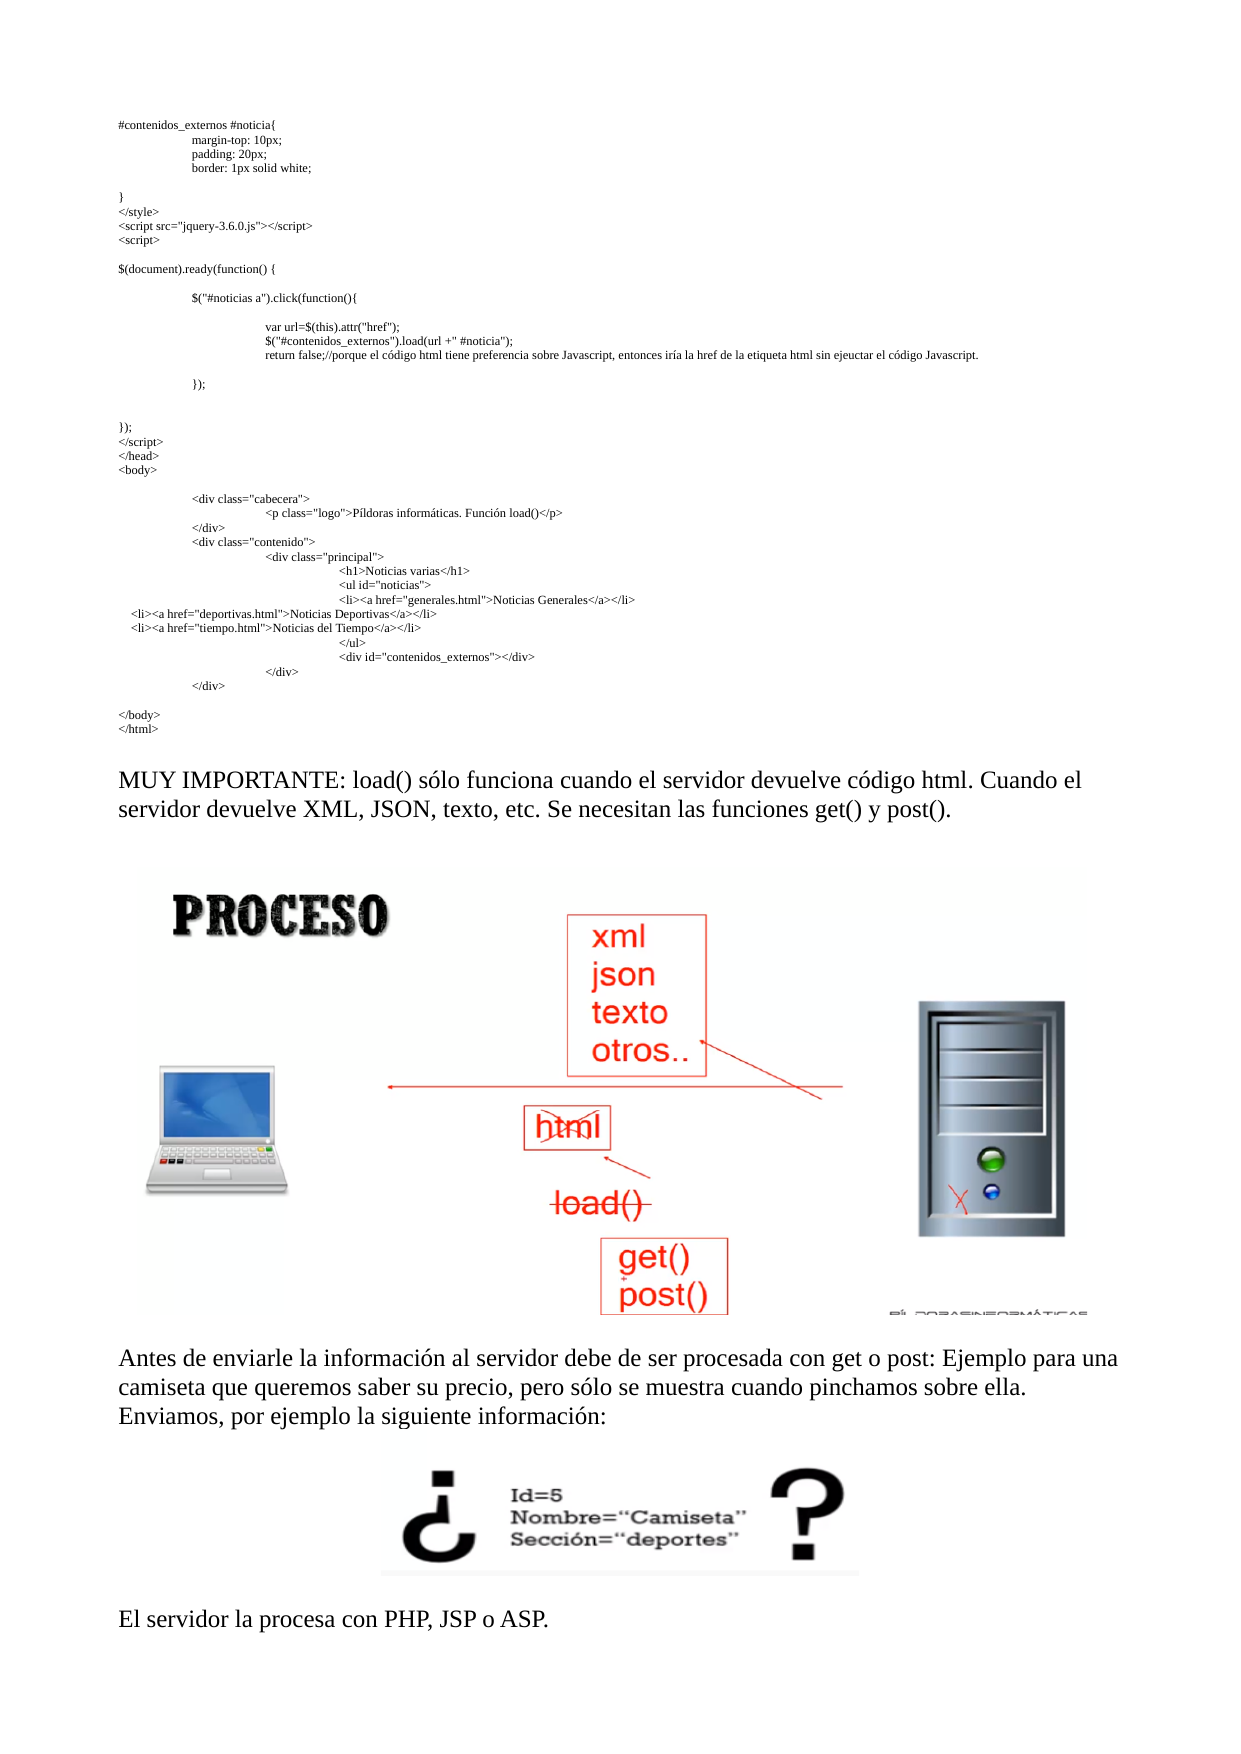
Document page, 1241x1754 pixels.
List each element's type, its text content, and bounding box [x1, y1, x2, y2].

text </body> [118, 707, 1122, 722]
text </head> [118, 449, 1122, 463]
text } [118, 190, 1122, 204]
text <div class="contenido"> [118, 535, 1122, 549]
text <li><a href="tiempo.html">Noticias del Tiempo</a></li> [118, 621, 1122, 636]
text <ul id="noticias"> [118, 578, 1122, 592]
picture [380, 1429, 860, 1576]
text #contenidos_externos #noticia{ [118, 118, 1122, 132]
text <p class="logo">Píldoras informáticas. Función load()</p> [118, 506, 1122, 521]
text }); [118, 420, 1122, 434]
text border: 1px solid white; [118, 161, 1122, 176]
text <div class="cabecera"> [118, 492, 1122, 506]
text </div> [118, 679, 1122, 693]
text <h1>Noticias varias</h1> [118, 564, 1122, 578]
text MUY IMPORTANTE: load() sólo funciona cuando el servidor devuelve código html. Cuando el servidor devuelve XML, JSON, texto, etc. Se necesitan las funciones get() y post(). [118, 765, 1122, 822]
text <script> [118, 233, 1122, 247]
text </div> [118, 521, 1122, 535]
text </ul> [118, 636, 1122, 650]
text </html> [118, 722, 1122, 736]
text </script> [118, 434, 1122, 449]
text margin-top: 10px; [118, 132, 1122, 147]
text $("#contenidos_externos").load(url +" #noticia"); [118, 334, 1122, 348]
text <body> [118, 463, 1122, 477]
text return false;//porque el código html tiene preferencia sobre Javascript, entonces iría la href de la etiqueta html sin ejeuctar el código Javascript. [118, 348, 1122, 362]
text <script src="jquery-3.6.0.js"></script> [118, 219, 1122, 233]
text <div id="contenidos_externos"></div> [118, 650, 1122, 664]
text <div class="principal"> [118, 549, 1122, 564]
text }); [118, 377, 1122, 391]
text El servidor la procesa con PHP, JSP o ASP. [118, 1604, 1122, 1633]
text padding: 20px; [118, 147, 1122, 161]
text <li><a href="generales.html">Noticias Generales</a></li> [118, 592, 1122, 607]
picture [136, 867, 1088, 1315]
text var url=$(this).attr("href"); [118, 319, 1122, 334]
text <li><a href="deportivas.html">Noticias Deportivas</a></li> [118, 607, 1122, 621]
text $("#noticias a").click(function(){ [118, 291, 1122, 305]
text </div> [118, 664, 1122, 679]
text Antes de enviarle la información al servidor debe de ser procesada con get o post: Ejemplo para una camiseta que queremos saber su precio, pero sólo se muestra cuando pinchamos sobre ella. Enviamos, por ejemplo la siguiente información: [118, 1343, 1122, 1430]
text $(document).ready(function() { [118, 262, 1122, 276]
text </style> [118, 204, 1122, 219]
